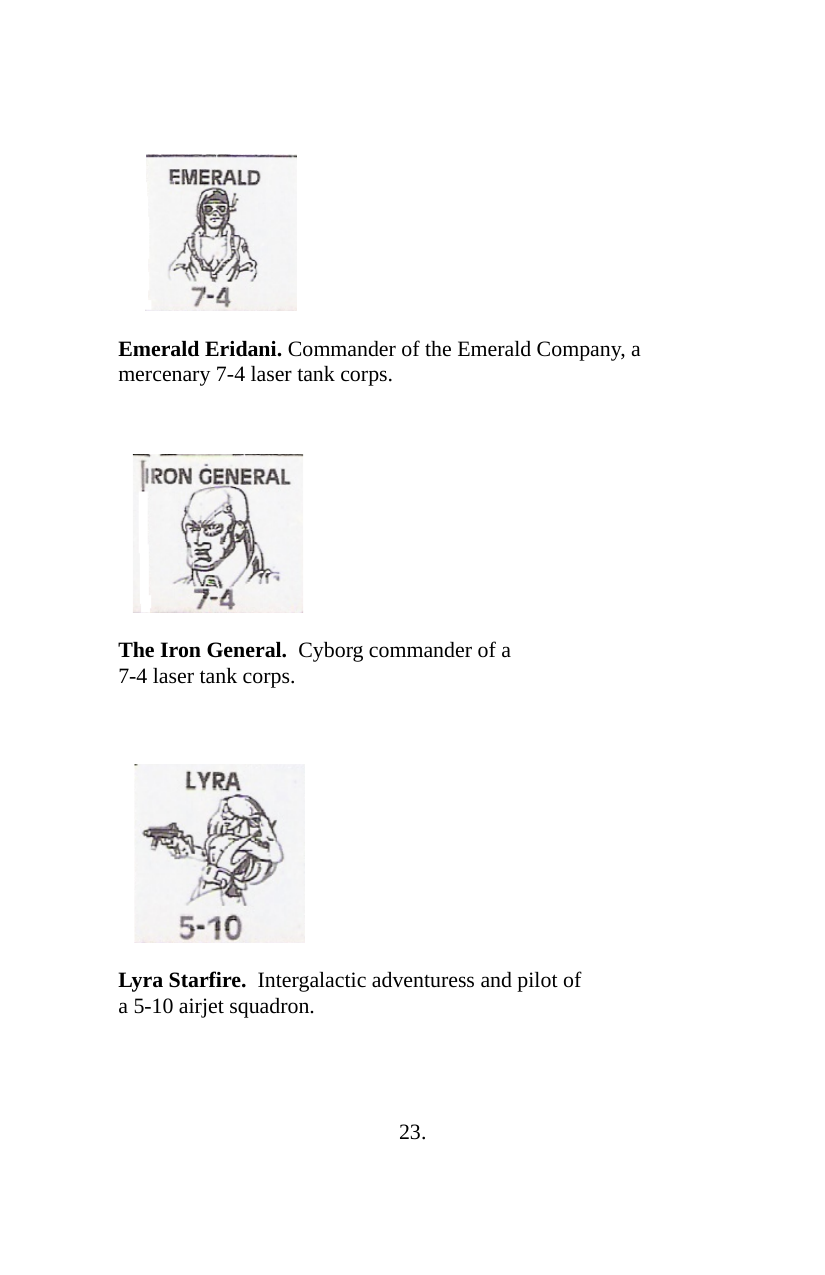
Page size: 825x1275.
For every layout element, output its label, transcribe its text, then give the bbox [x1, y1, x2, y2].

text Emerald Eridani. Commander of the Emerald Company, a mercenary 7-4 laser tank corps. [118, 336, 707, 386]
text a 5-10 airjet squadron. [118, 993, 707, 1018]
text The Iron General. Cyborg commander of a [118, 637, 707, 663]
text 7-4 laser tank corps. [118, 663, 707, 688]
text 23. [118, 1119, 707, 1144]
text Lyra Starfire. Intergalactic adventuress and pilot of [118, 967, 707, 993]
